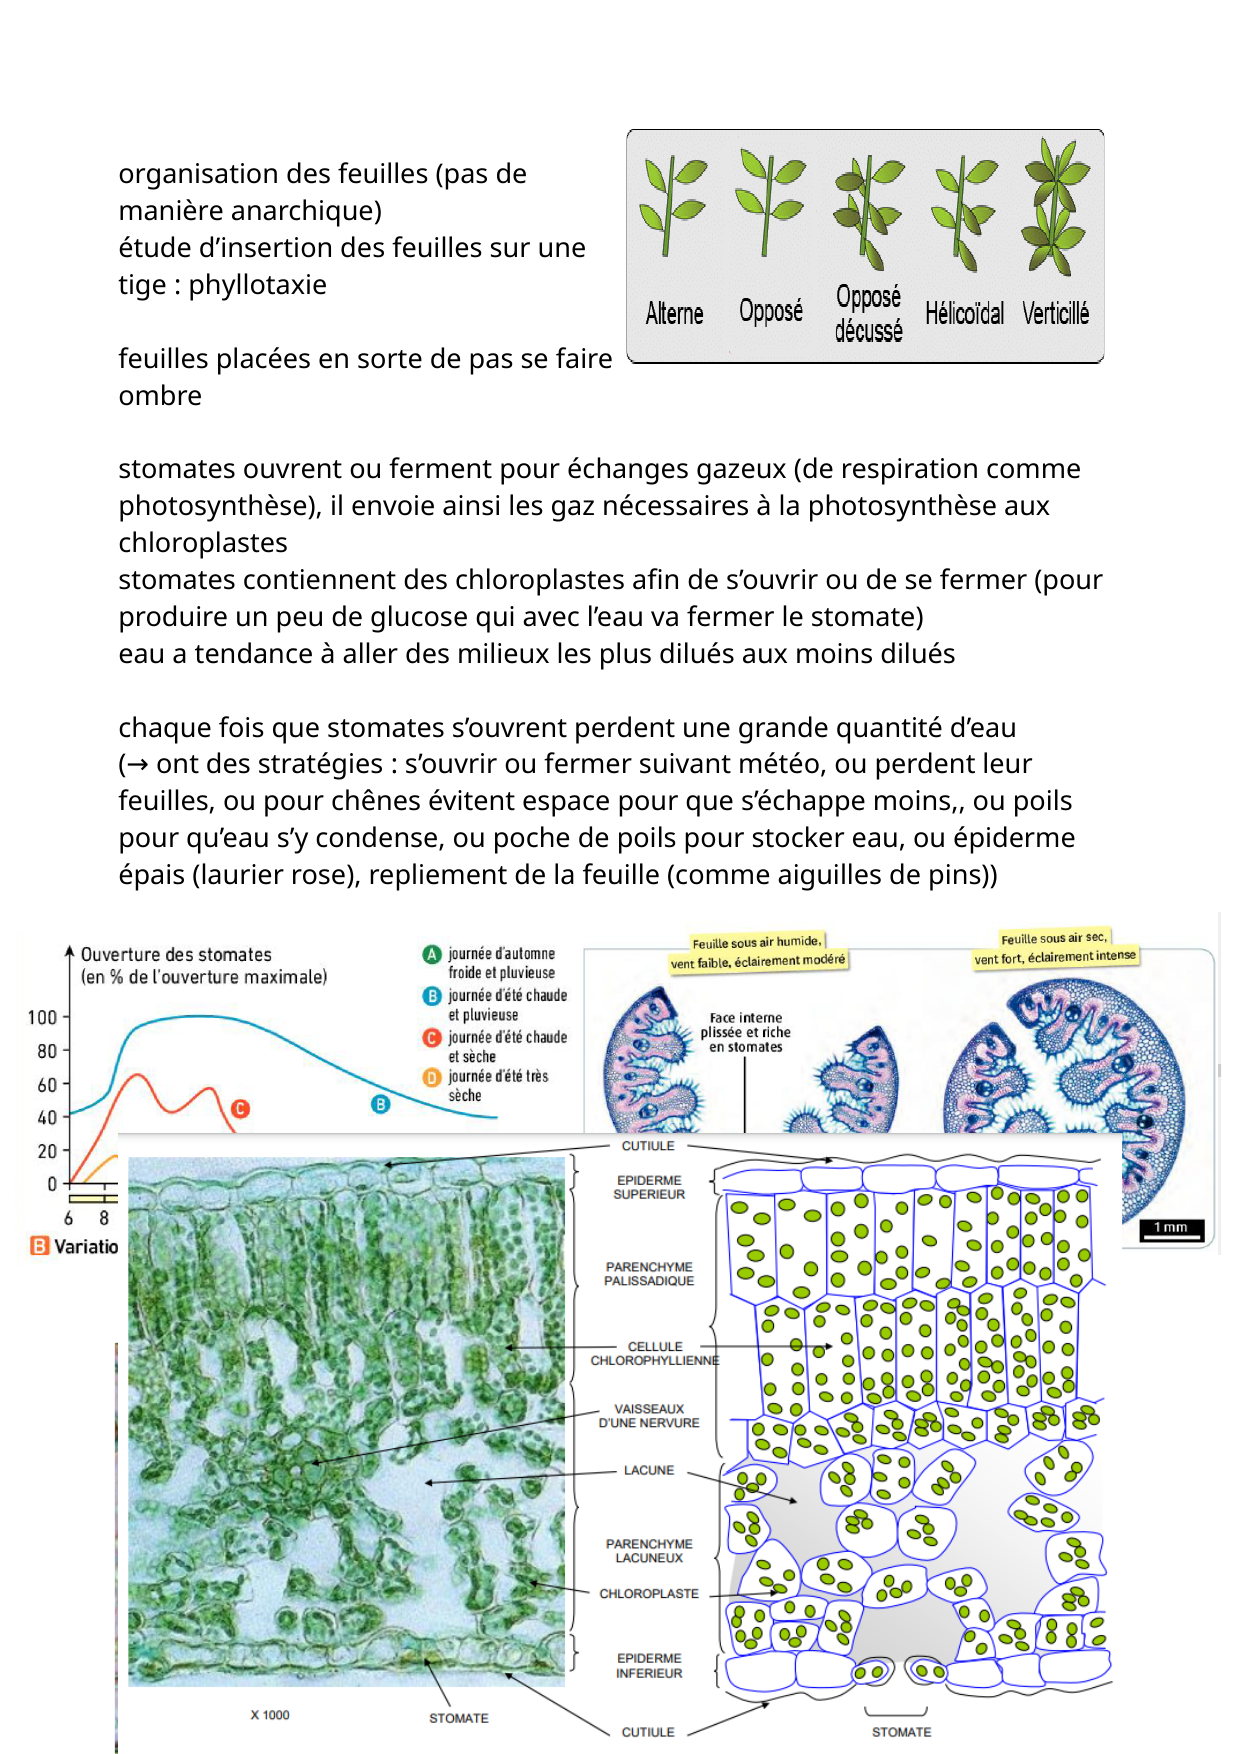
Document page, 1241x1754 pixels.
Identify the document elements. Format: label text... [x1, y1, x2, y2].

text feuilles placées en sorte de pas se faire ombre [118, 339, 1122, 413]
text (→ ont des stratégies : s’ouvrir ou fermer suivant météo, ou perdent leur feuilles, ou pour chênes évitent espace pour que s’échappe moins,, ou poils pour qu’eau s’y condense, ou poche de poils pour stocker eau, ou épiderme épais (laurier rose), repliement de la feuille (comme aiguilles de pins)) [118, 745, 1122, 892]
text stomates ouvrent ou ferment pour échanges gazeux (de respiration comme photosynthèse), il envoie ainsi les gaz nécessaires à la photosynthèse aux chloroplastes [118, 450, 1122, 561]
text organisation des feuilles (pas de manière anarchique) [118, 155, 626, 229]
text chaque fois que stomates s’ouvrent perdent une grande quantité d’eau [118, 708, 1122, 745]
text [1105, 155, 1122, 229]
text étude d’insertion des feuilles sur une tige : phyllotaxie [118, 229, 626, 302]
picture [15, 912, 1222, 1754]
text stomates contiennent des chloroplastes afin de s’ouvrir ou de se fermer (pour produire un peu de glucose qui avec l’eau va fermer le stomate) [118, 561, 1122, 634]
picture [626, 129, 1105, 364]
text eau a tendance à aller des milieux les plus dilués aux moins dilués [118, 634, 1122, 671]
text [1105, 229, 1122, 302]
